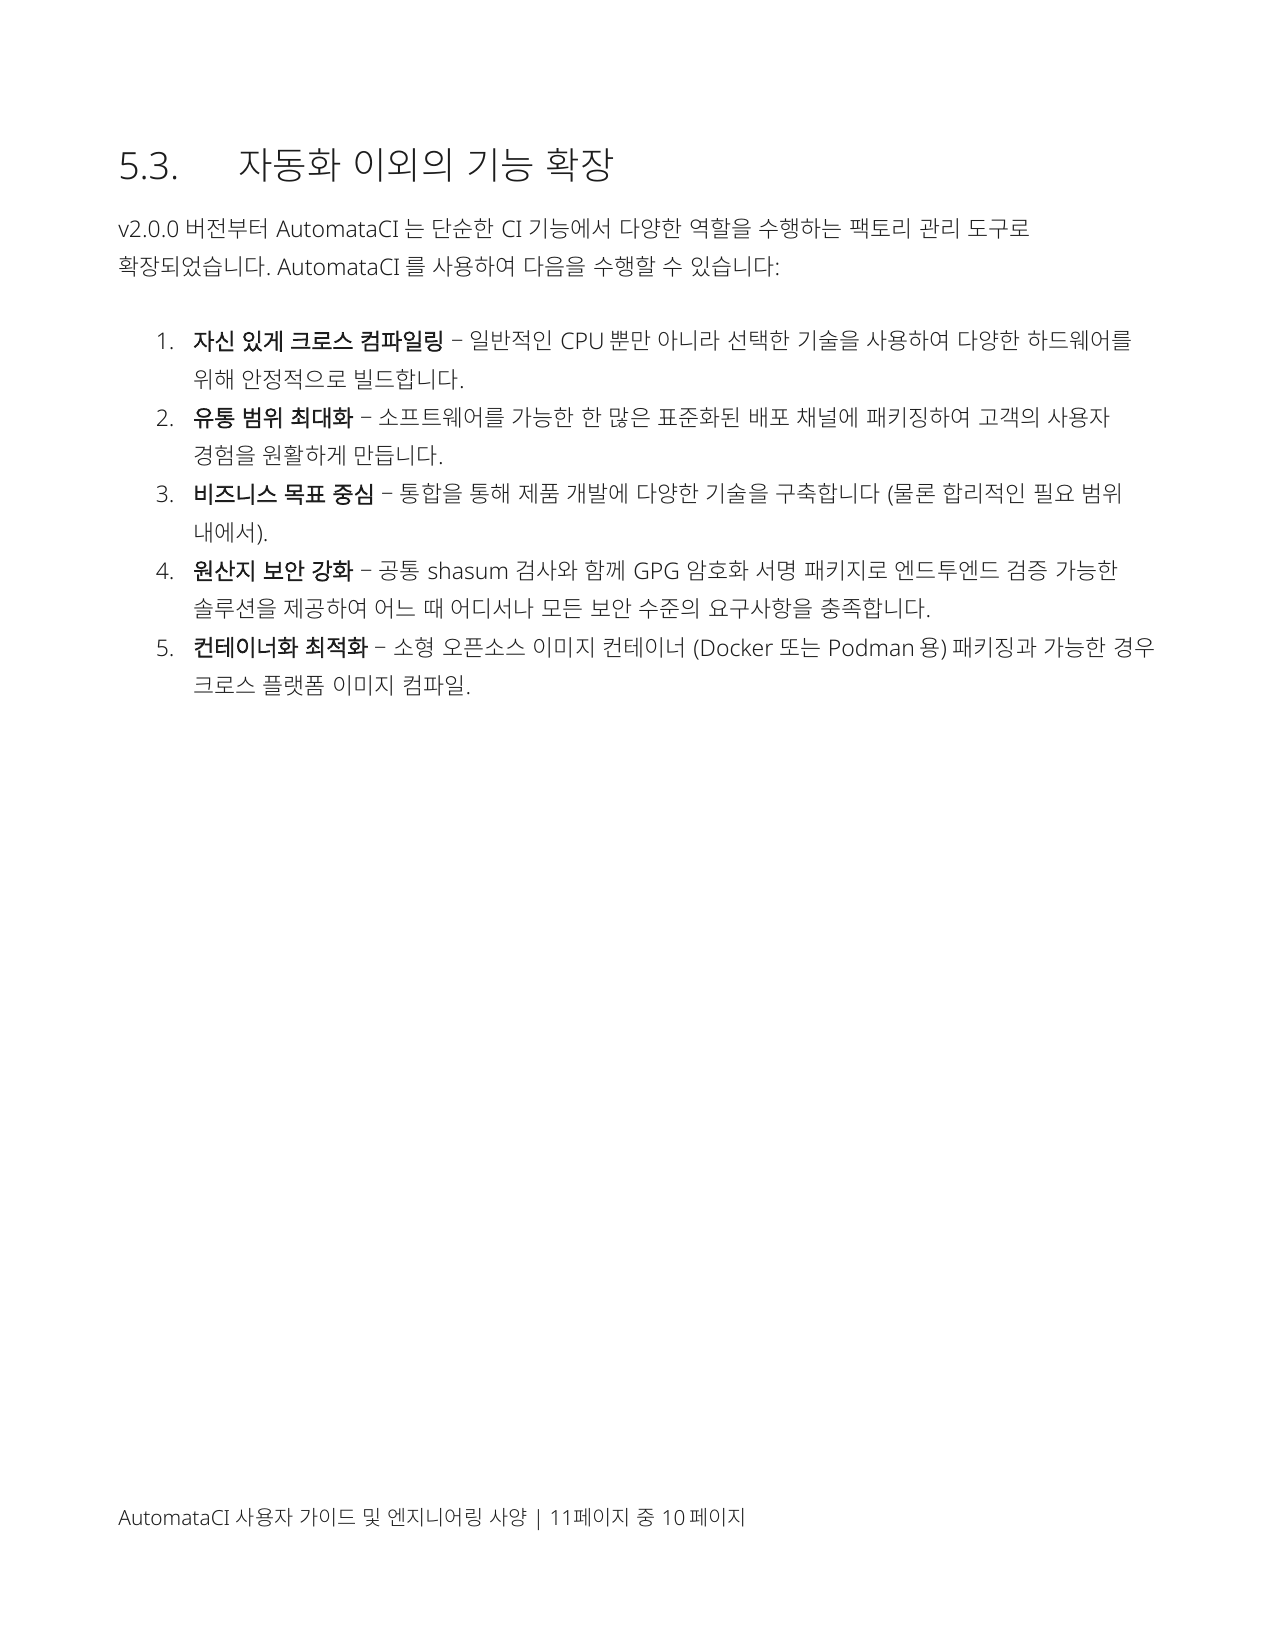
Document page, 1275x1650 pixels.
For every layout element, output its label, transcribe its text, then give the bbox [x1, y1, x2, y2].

list 자신 있게 크로스 컴파일링 – 일반적인 CPU뿐만 아니라 선택한 기술을 사용하여 다양한 하드웨어를 위해 안정적으로 빌드합니다. [156, 323, 1157, 395]
list 유통 범위 최대화 – 소프트웨어를 가능한 한 많은 표준화된 배포 채널에 패키징하여 고객의 사용자 경험을 원활하게 만듭니다. [156, 400, 1157, 471]
list 컨테이너화 최적화 – 소형 오픈소스 이미지 컨테이너 (Docker 또는 Podman용) 패키징과 가능한 경우 크로스 플랫폼 이미지 컴파일. [156, 629, 1157, 701]
list 비즈니스 목표 중심 – 통합을 통해 제품 개발에 다양한 기술을 구축합니다 (물론 합리적인 필요 범위 내에서). [156, 476, 1157, 548]
list 원산지 보안 강화 – 공통 shasum 검사와 함께 GPG 암호화 서명 패키지로 엔드투엔드 검증 가능한 솔루션을 제공하여 어느 때 어디서나 모든 보안 수준의 요구사항을 충족합니다. [156, 553, 1157, 624]
subtitle 자동화 이외의 기능 확장 [118, 136, 1157, 191]
text v2.0.0 버전부터 AutomataCI는 단순한 CI 기능에서 다양한 역할을 수행하는 팩토리 관리 도구로 확장되었습니다. AutomataCI를 사용하여 다음을 수행할 수 있습니다: [118, 211, 1157, 282]
